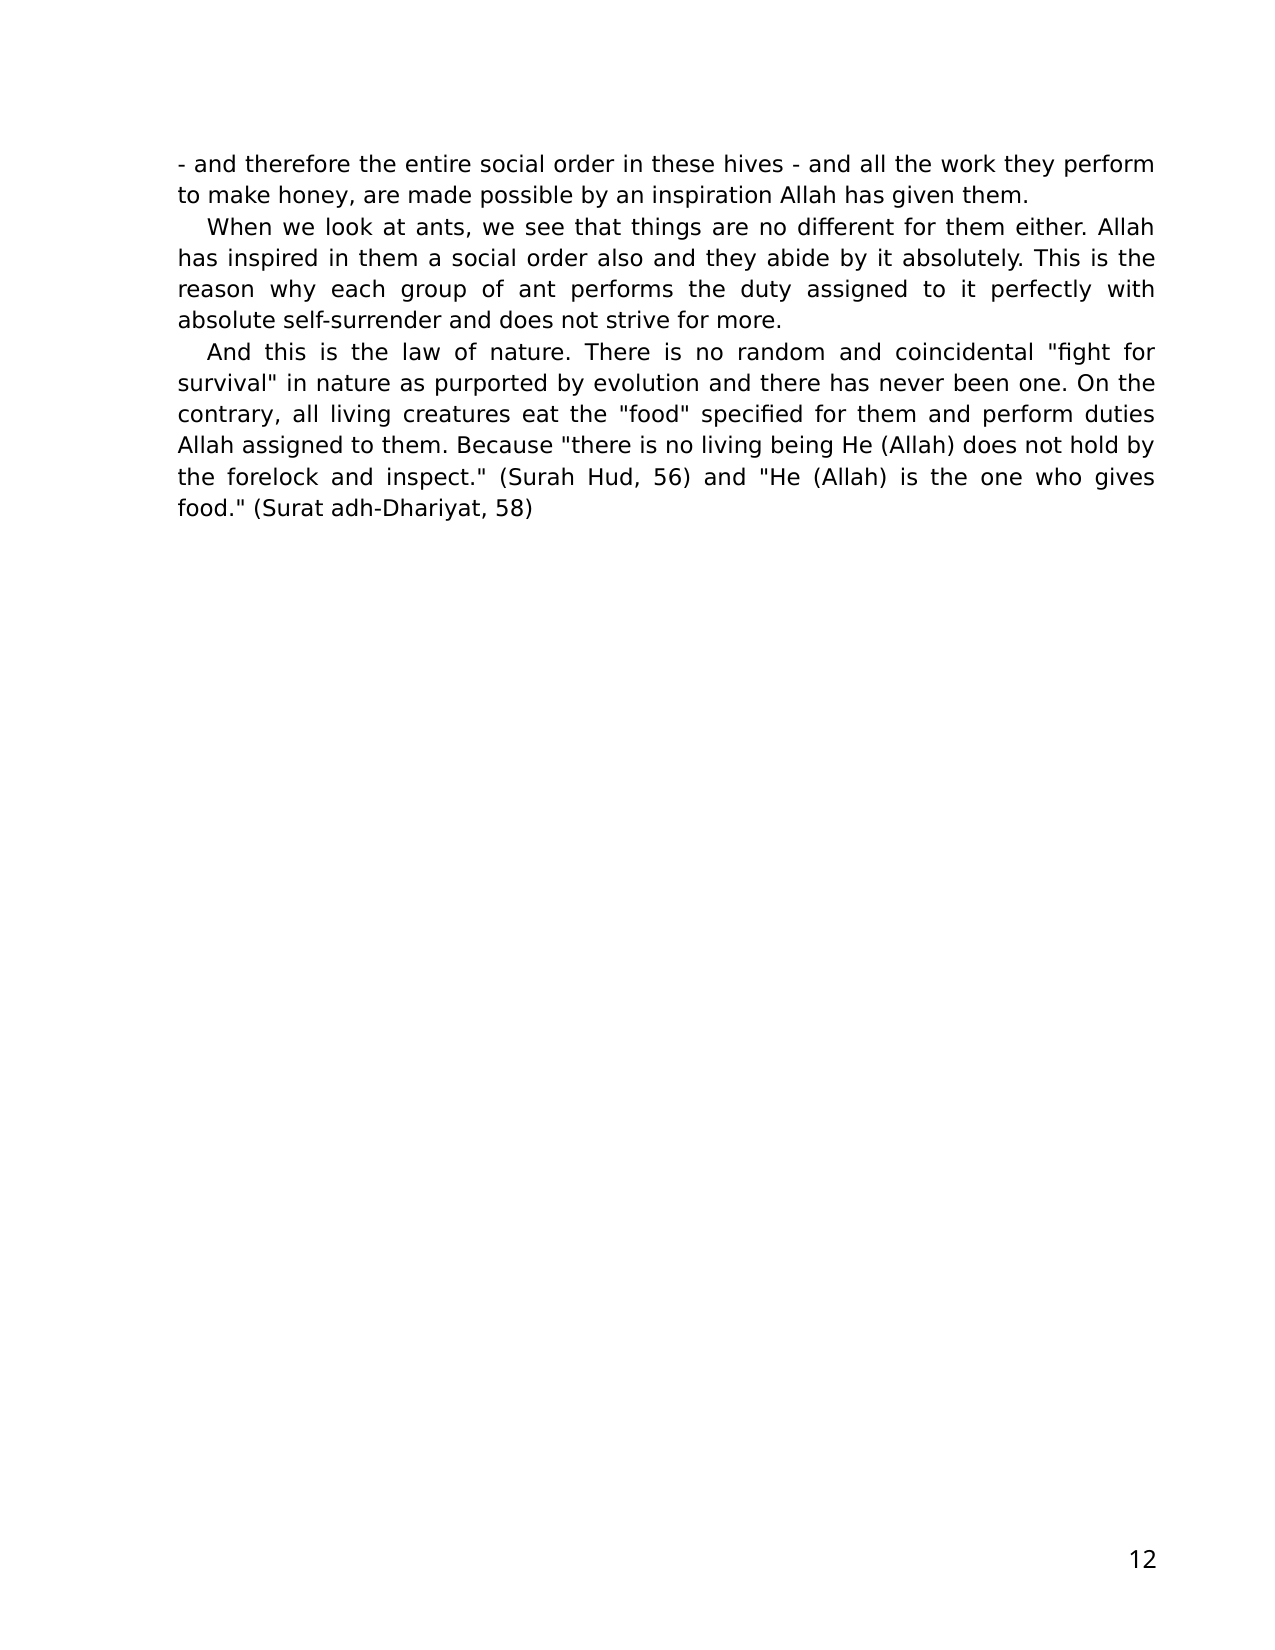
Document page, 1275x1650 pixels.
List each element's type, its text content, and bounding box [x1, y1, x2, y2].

text - and therefore the entire social order in these hives - and all the work they perform to make honey, are made possible by an inspiration Allah has given them. [177, 148, 1157, 210]
text And this is the law of nature. There is no random and coincidental "fight for survival" in nature as purported by evolution and there has never been one. On the contrary, all living creatures eat the "food" specified for them and perform duties Allah assigned to them. Because "there is no living being He (Allah) does not hold by the forelock and inspect." (Surah Hud, 56) and "He (Allah) is the one who gives food." (Surat adh-Dhariyat, 58) [177, 335, 1157, 523]
text When we look at ants, we see that things are no different for them either. Allah has inspired in them a social order also and they abide by it absolutely. This is the reason why each group of ant performs the duty assigned to it perfectly with absolute self-surrender and does not strive for more. [177, 210, 1157, 335]
